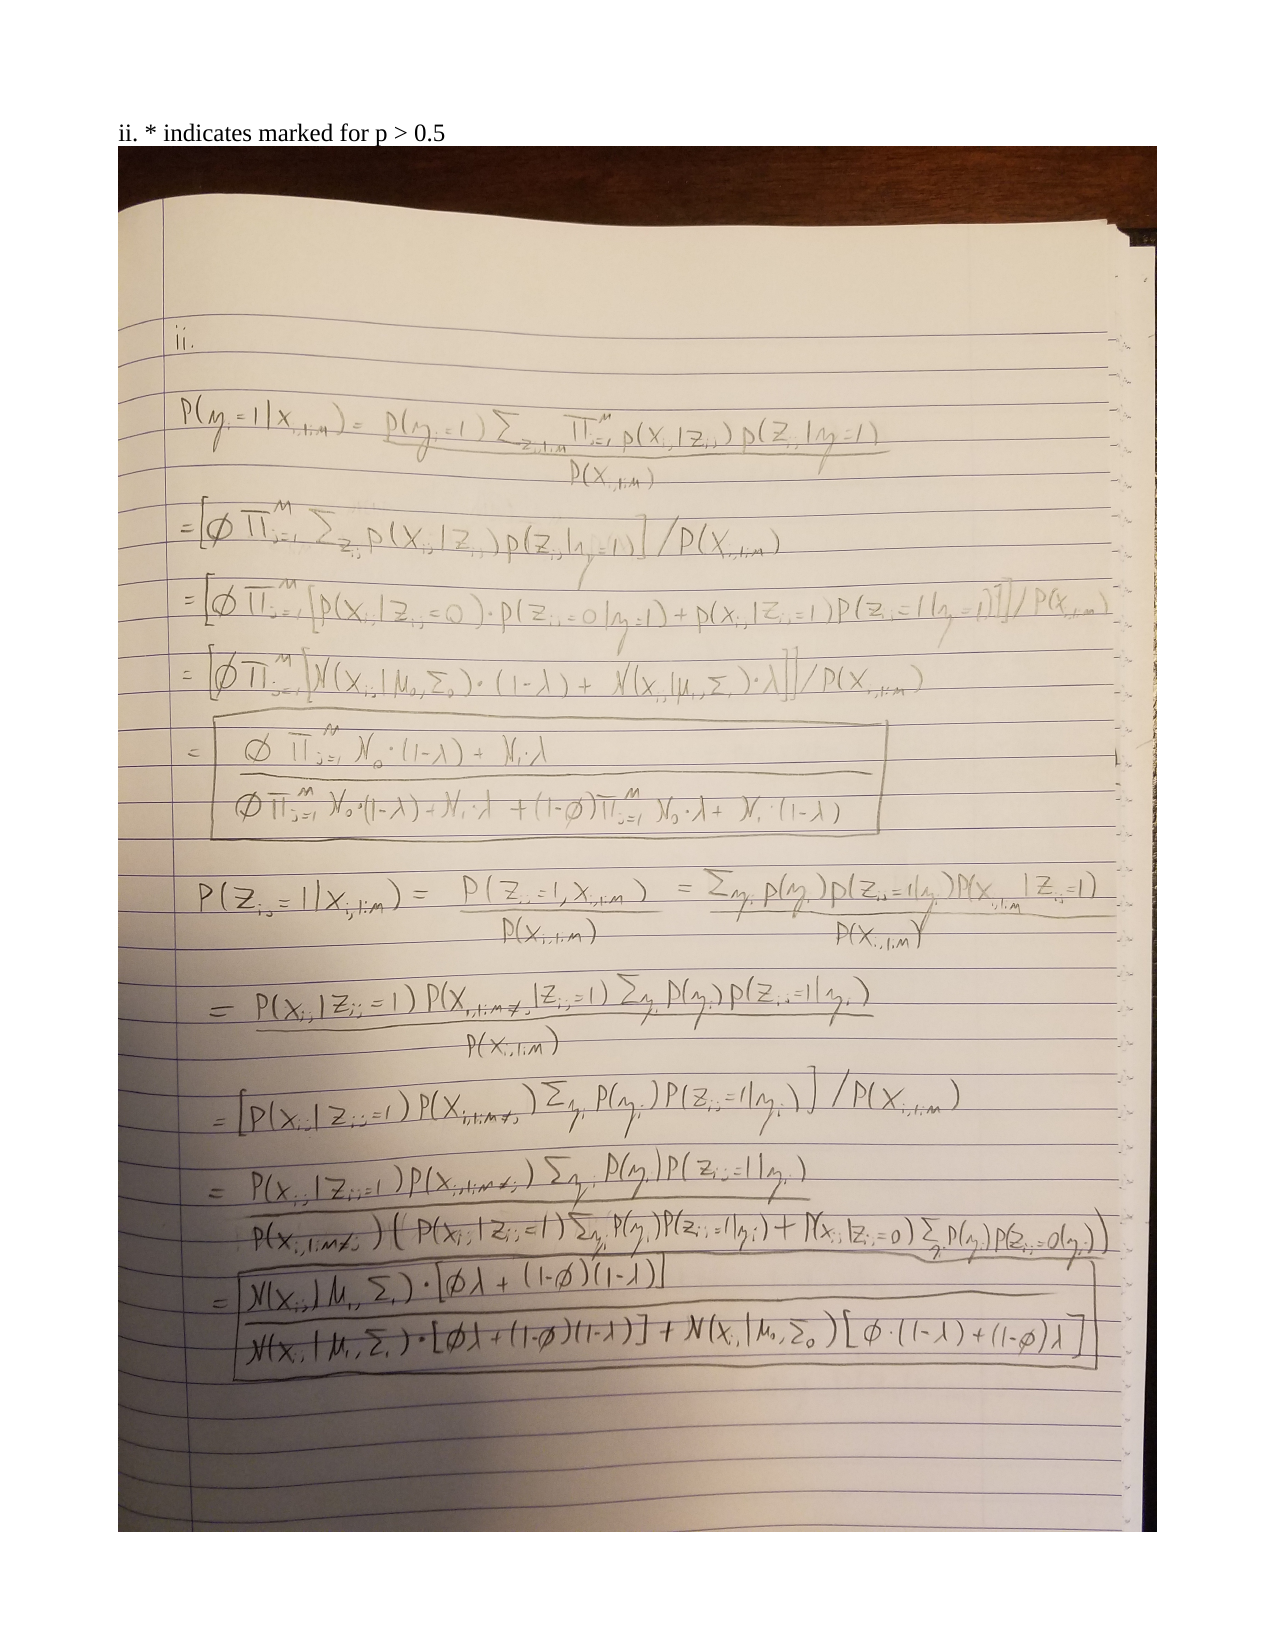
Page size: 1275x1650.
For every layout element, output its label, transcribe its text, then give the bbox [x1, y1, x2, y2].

text ii. * indicates marked for p > 0.5 [118, 118, 1157, 146]
picture [118, 146, 1157, 1532]
